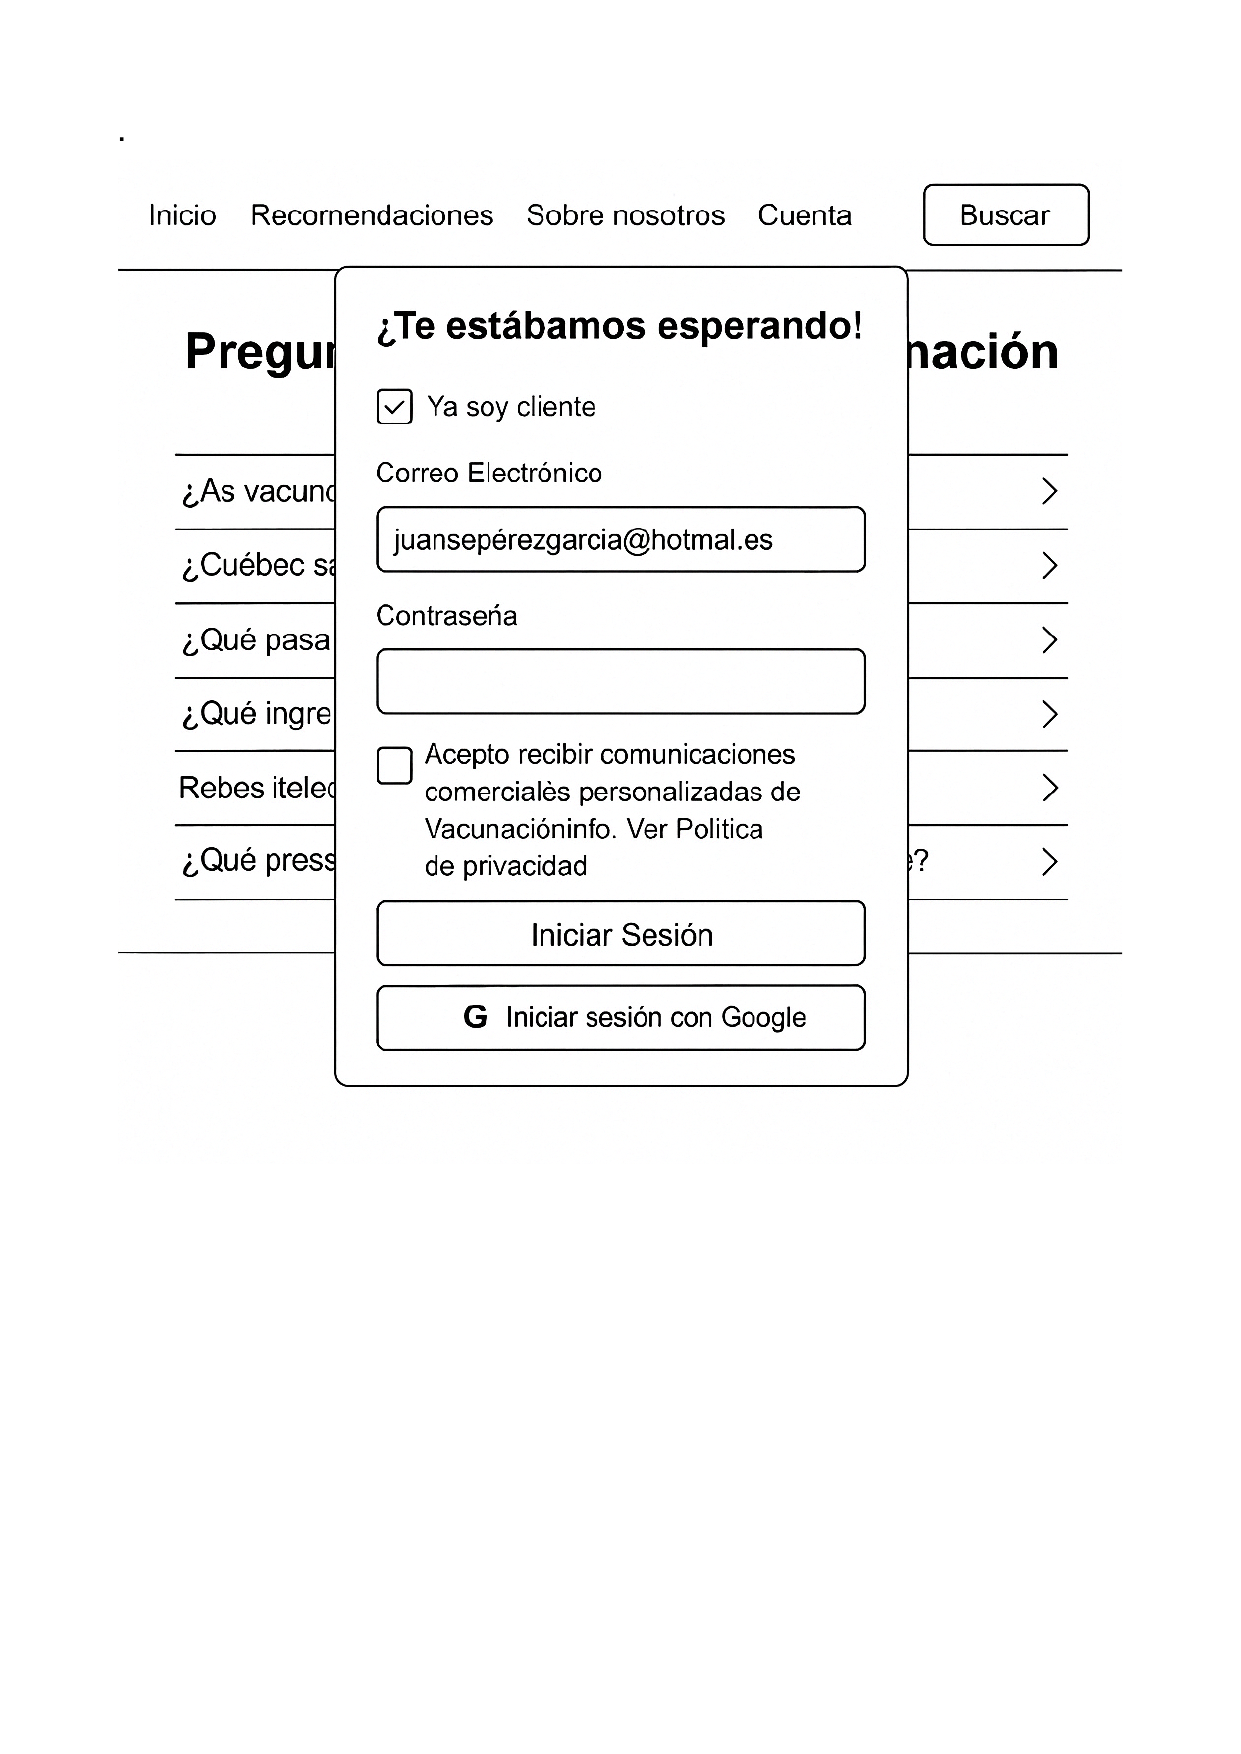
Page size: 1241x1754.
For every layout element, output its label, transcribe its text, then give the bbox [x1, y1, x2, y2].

picture [118, 159, 1123, 1164]
subtitle . [118, 118, 1122, 147]
